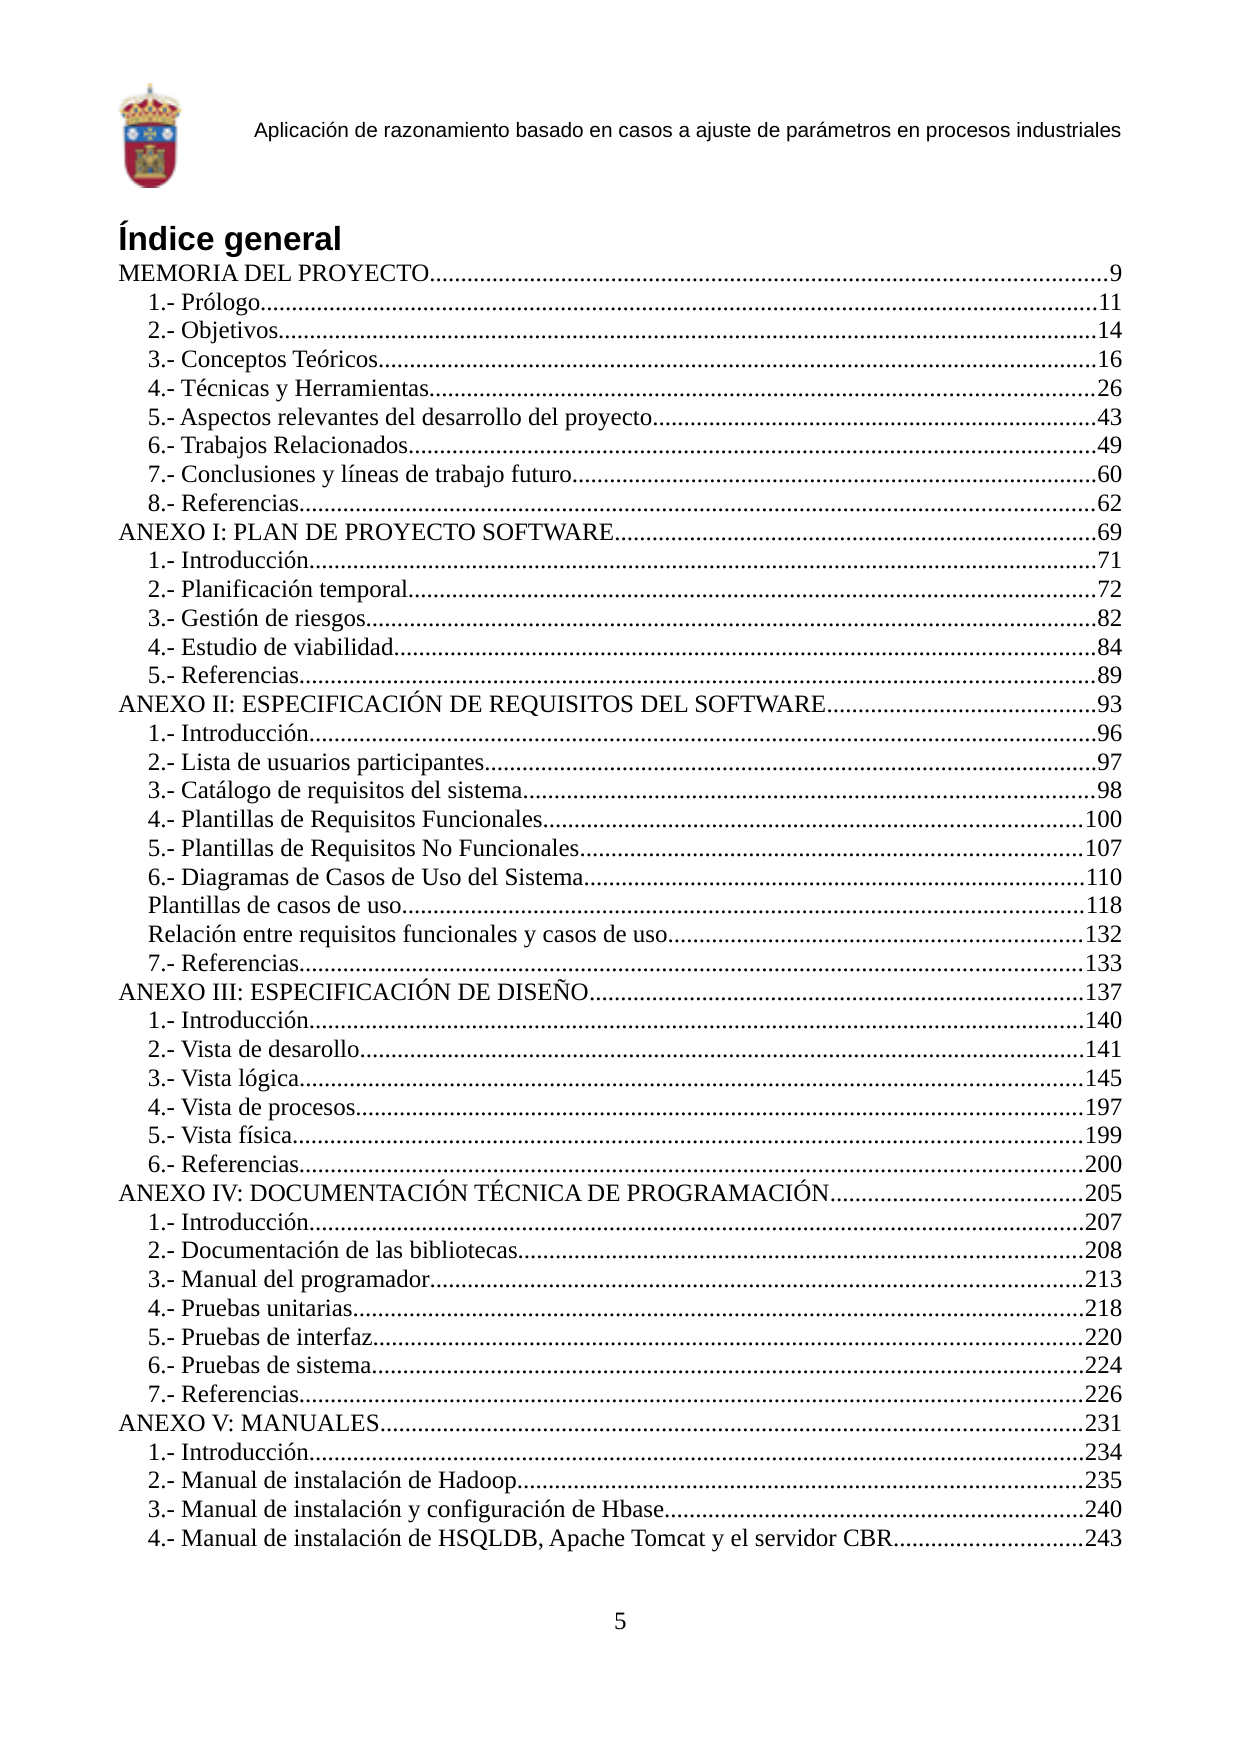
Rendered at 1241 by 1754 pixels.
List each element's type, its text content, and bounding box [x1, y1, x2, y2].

text 3.- Manual de instalación y configuración de Hbase 240 [148, 1494, 1122, 1523]
text 1.- Introducción 234 [148, 1437, 1122, 1465]
text 2.- Lista de usuarios participantes 97 [148, 747, 1122, 775]
text 6.- Pruebas de sistema 224 [148, 1350, 1122, 1379]
text 7.- Conclusiones y líneas de trabajo futuro 60 [148, 459, 1122, 488]
text 6.- Referencias 200 [148, 1149, 1122, 1178]
subtitle Índice general [118, 219, 1122, 258]
text 1.- Introducción 140 [148, 1005, 1122, 1034]
text 4.- Manual de instalación de HSQLDB, Apache Tomcat y el servidor CBR 243 [148, 1523, 1122, 1552]
text 5.- Pruebas de interfaz 220 [148, 1322, 1122, 1350]
text 5.- Referencias 89 [148, 660, 1122, 689]
text Plantillas de casos de uso 118 [148, 890, 1122, 919]
text 3.- Catálogo de requisitos del sistema 98 [148, 775, 1122, 804]
text ANEXO I: PLAN DE PROYECTO SOFTWARE 69 [118, 517, 1122, 545]
text 1.- Introducción 96 [148, 718, 1122, 747]
text ­ANEXO II: ESPECIFICACIÓN DE REQUISITOS DEL SOFTWARE 93 [118, 689, 1122, 718]
text 3.- Vista lógica 145 [148, 1063, 1122, 1092]
text 4.- Pruebas unitarias 218 [148, 1293, 1122, 1322]
text 4.- Plantillas de Requisitos Funcionales 100 [148, 804, 1122, 833]
text 7.- Referencias 133 [148, 948, 1122, 977]
text 2.- Manual de instalación de Hadoop 235 [148, 1465, 1122, 1494]
text MEMORIA DEL PROYECTO 9 [118, 258, 1122, 287]
text 2.- Planificación temporal 72 [148, 574, 1122, 603]
text 1.- Prólogo 11 [148, 287, 1122, 315]
text 6.- Trabajos Relacionados 49 [148, 430, 1122, 459]
text 4.- Estudio de viabilidad 84 [148, 632, 1122, 660]
text 2.- Objetivos 14 [148, 315, 1122, 344]
text 5.- Plantillas de Requisitos No Funcionales 107 [148, 833, 1122, 862]
text Relación entre requisitos funcionales y casos de uso 132 [148, 919, 1122, 948]
text 4.- Técnicas y Herramientas 26 [148, 373, 1122, 402]
text 3.- Manual del programador 213 [148, 1264, 1122, 1293]
picture [117, 83, 184, 188]
text 5.- Aspectos relevantes del desarrollo del proyecto 43 [148, 402, 1122, 430]
text 2.- Vista de desarollo 141 [148, 1034, 1122, 1063]
text 1.- Introducción 207 [148, 1207, 1122, 1235]
text 3.- Gestión de riesgos 82 [148, 603, 1122, 632]
text ANEXO V: MANUALES 231 [118, 1408, 1122, 1437]
text 5.- Vista física 199 [148, 1120, 1122, 1149]
text ANEXO IV: DOCUMENTACIÓN TÉCNICA DE PROGRAMACIÓN 205 [118, 1178, 1122, 1207]
text 6.- Diagramas de Casos de Uso del Sistema 110 [148, 862, 1122, 890]
text ANEXO III: ESPECIFICACIÓN DE DISEÑO 137 [118, 977, 1122, 1005]
text 8.- Referencias 62 [148, 488, 1122, 517]
text 1.- Introducción 71 [148, 545, 1122, 574]
text 4.- Vista de procesos 197 [148, 1092, 1122, 1120]
text 7.- Referencias 226 [148, 1379, 1122, 1408]
text 3.- Conceptos Teóricos 16 [148, 344, 1122, 373]
text 2.- Documentación de las bibliotecas 208 [148, 1235, 1122, 1264]
